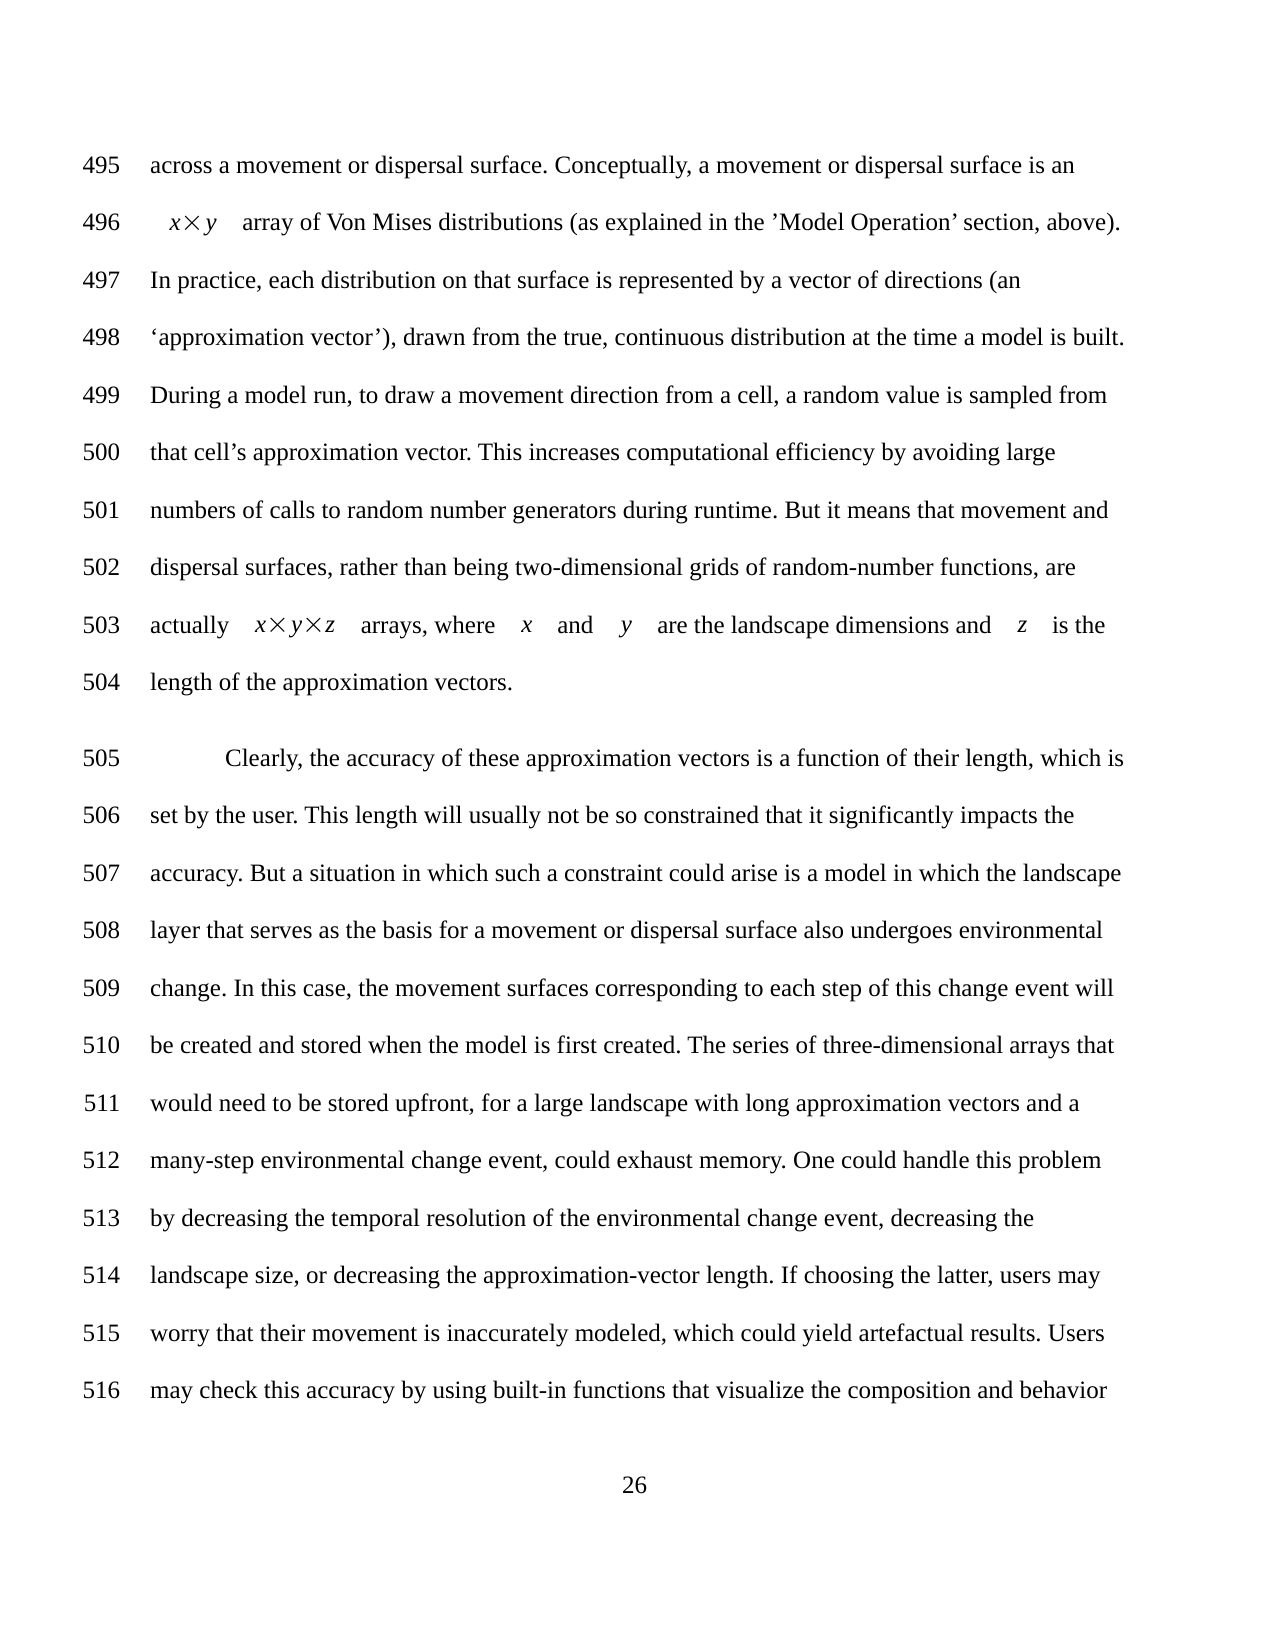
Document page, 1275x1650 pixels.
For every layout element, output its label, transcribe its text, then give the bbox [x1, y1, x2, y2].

text Clearly, the accuracy of these approximation vectors is a function of their length, which is set by the user. This length will usually not be so constrained that it significantly impacts the accuracy. But a situation in which such a constraint could arise is a model in which the landscape layer that serves as the basis for a movement or dispersal surface also undergoes environmental change. In this case, the movement surfaces corresponding to each step of this change event will be created and stored when the model is first created. The series of three-dimensional arrays that would need to be stored upfront, for a large landscape with long approximation vectors and a many-step environmental change event, could exhaust memory. One could handle this problem by decreasing the temporal resolution of the environmental change event, decreasing the landscape size, or decreasing the approximation-vector length. If choosing the latter, users may worry that their movement is inaccurately modeled, which could yield artefactual results. Users may check this accuracy by using built-in functions that visualize the composition and behavior [150, 743, 1125, 1404]
text across a movement or dispersal surface. Conceptually, a movement or dispersal surface is an array of Von Mises distributions (as explained in the ’Model Operation’ section, above). In practice, each distribution on that surface is represented by a vector of directions (an ‘approximation vector’), drawn from the true, continuous distribution at the time a model is built. During a model run, to draw a movement direction from a cell, a random value is sampled from that cell’s approximation vector. This increases computational efficiency by avoiding large numbers of calls to random number generators during runtime. But it means that movement and dispersal surfaces, rather than being two-dimensional grids of random-number functions, are actually arrays, where and are the landscape dimensions and is the length of the approximation vectors. [150, 150, 1125, 696]
